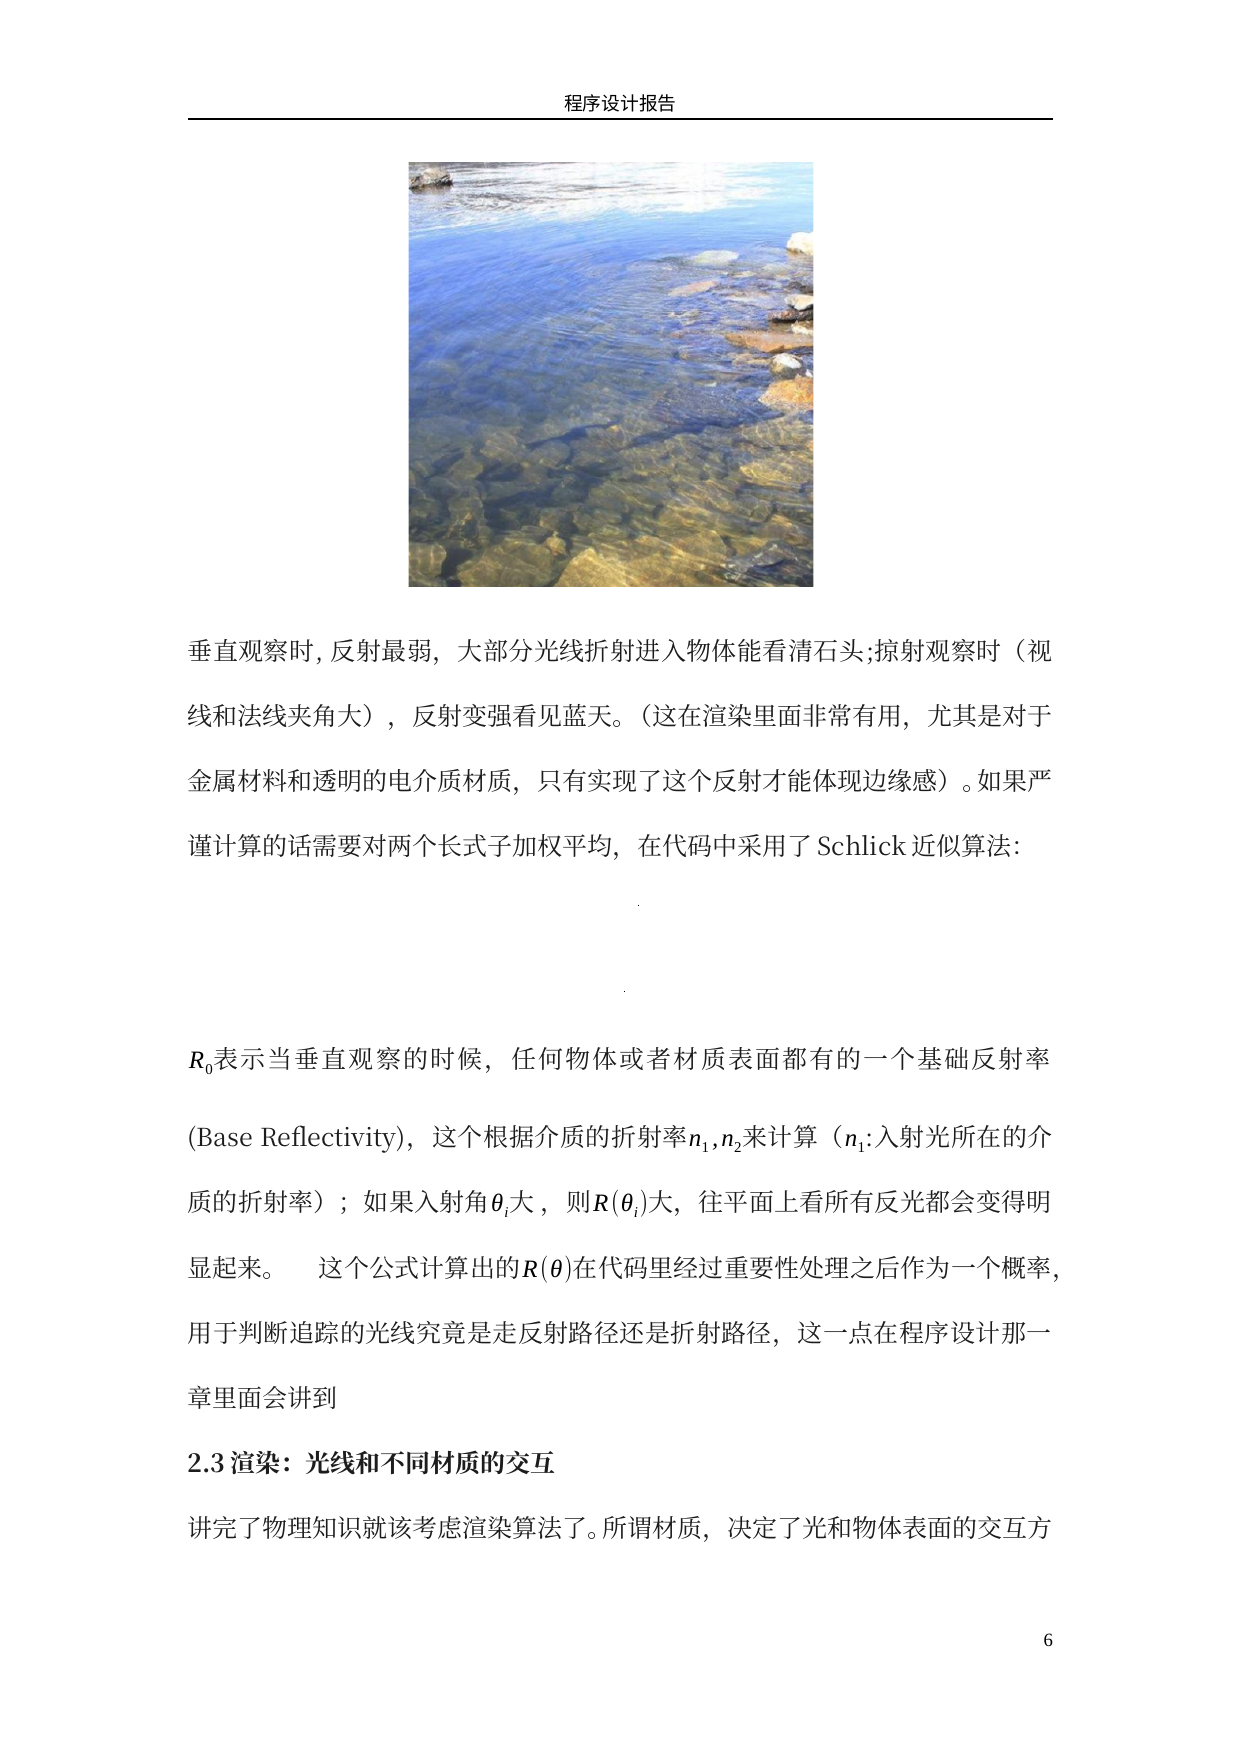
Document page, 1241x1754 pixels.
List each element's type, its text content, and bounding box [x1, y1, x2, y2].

text 2.3渲染：光线和不同材质的交互 [187, 1429, 1053, 1494]
text 垂直观察时, 反射最弱，大部分光线折射进入物体能看清石头;掠射观察时（视线和法线夹角大），反射变强看见蓝天。（这在渲染里面非常有用，尤其是对于金属材料和透明的电介质材质，只有实现了这个反射才能体现边缘感）。如果严谨计算的话需要对两个长式子加权平均，在代码中采用了Schlick近似算法： [187, 162, 1053, 877]
text 讲完了物理知识就该考虑渲染算法了。所谓材质，决定了光和物体表面的交互方 [187, 1494, 1053, 1559]
text 表示当垂直观察的时候，任何物体或者材质表面都有的一个基础反射率(Base Reflectivity)，这个根据介质的折射率来计算（:入射光所在的介质的折射率）；如果入射角大 ，则大，往平面上看所有反光都会变得明显起来。 这个公式计算出的在代码里经过重要性处理之后作为一个概率，用于判断追踪的光线究竟是走反射路径还是折射路径，这一点在程序设计那一章里面会讲到 [187, 877, 1053, 1429]
picture [408, 162, 814, 587]
